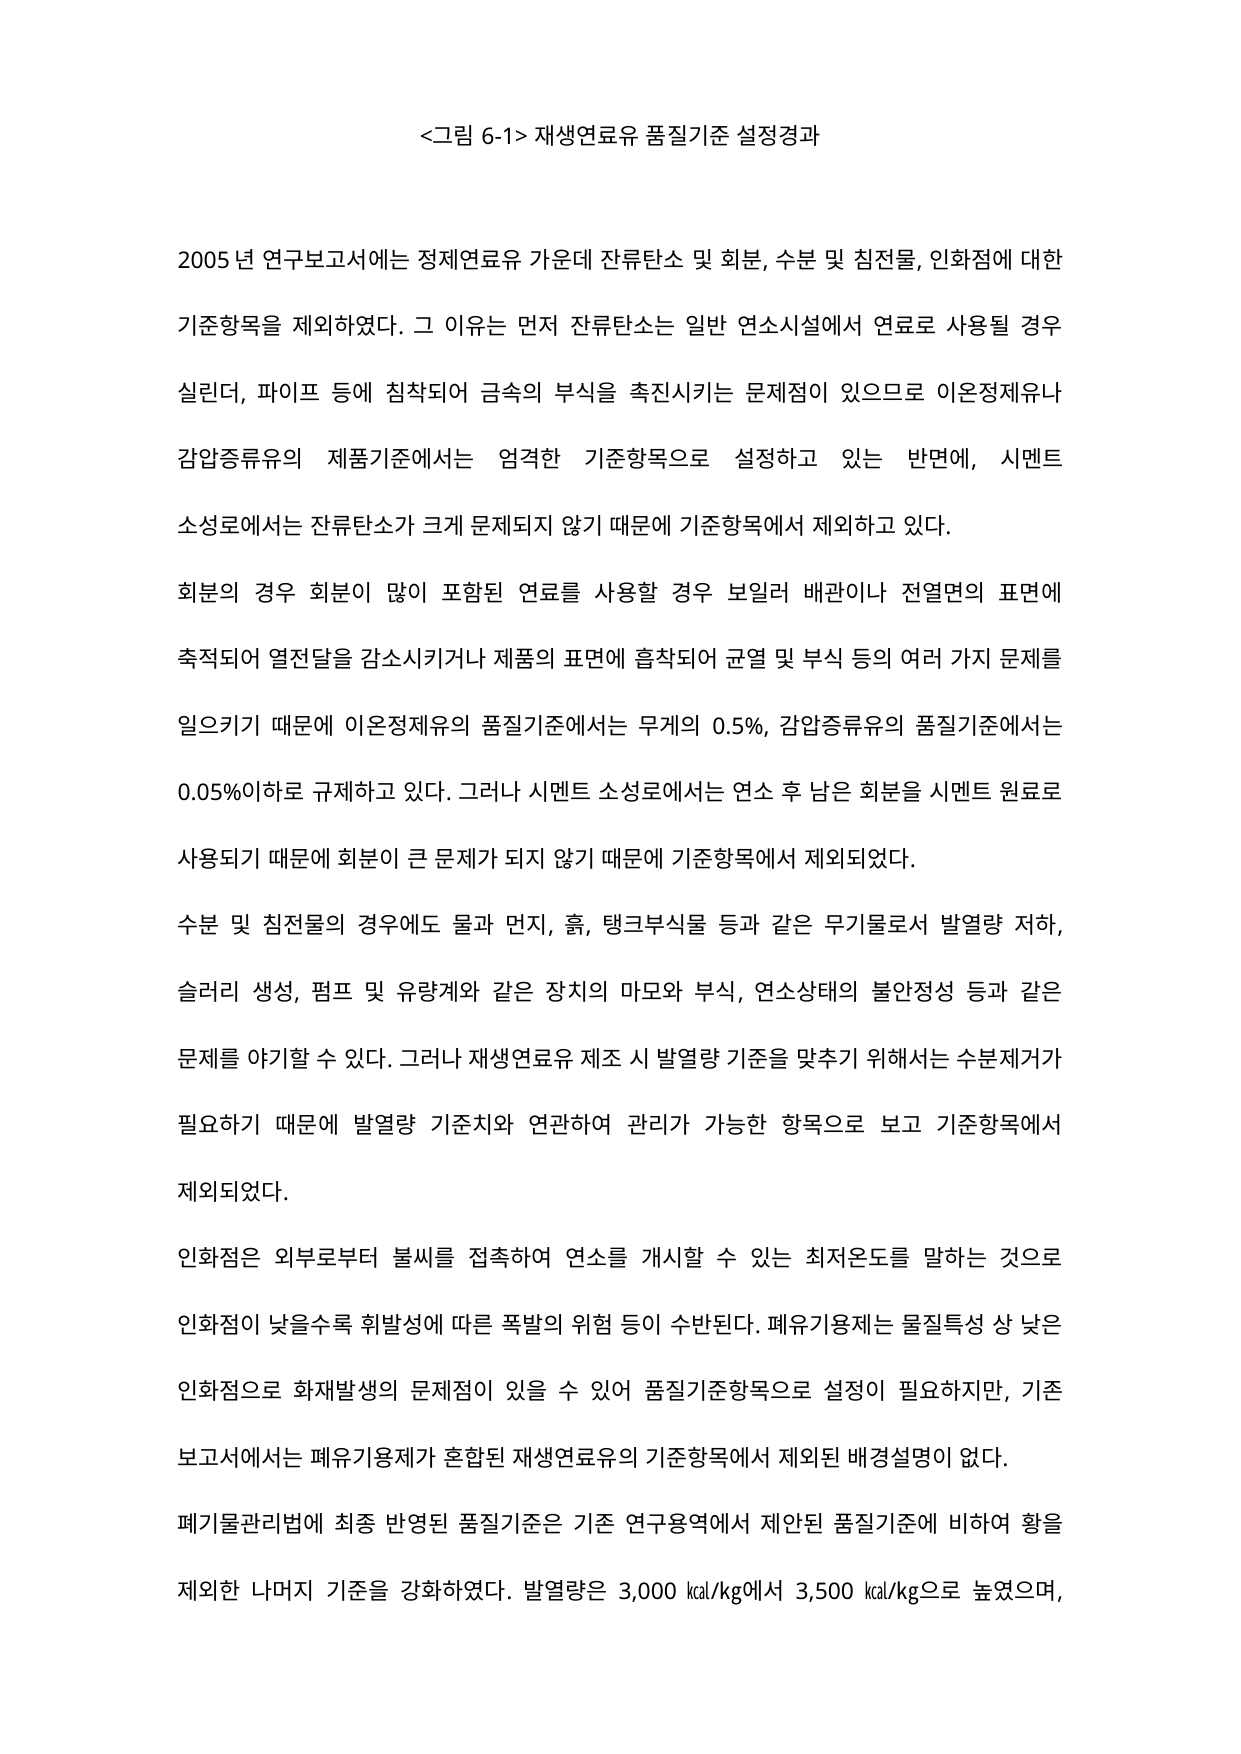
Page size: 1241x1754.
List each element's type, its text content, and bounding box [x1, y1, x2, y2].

text 폐기물관리법에 최종 반영된 품질기준은 기존 연구용역에서 제안된 품질기준에 비하여 황을 제외한 나머지 기준을 강화하였다. 발열량은 3,000 ㎉/㎏에서 3,500 ㎉/㎏으로 높였으며, [177, 1506, 1063, 1606]
text <그림 6-1> 재생연료유 품질기준 설정경과 [177, 118, 1063, 151]
text 회분의 경우 회분이 많이 포함된 연료를 사용할 경우 보일러 배관이나 전열면의 표면에 축적되어 열전달을 감소시키거나 제품의 표면에 흡착되어 균열 및 부식 등의 여러 가지 문제를 일으키기 때문에 이온정제유의 품질기준에서는 무게의 0.5%, 감압증류유의 품질기준에서는 0.05%이하로 규제하고 있다. 그러나 시멘트 소성로에서는 연소 후 남은 회분을 시멘트 원료로 사용되기 때문에 회분이 큰 문제가 되지 않기 때문에 기준항목에서 제외되었다. [177, 574, 1063, 874]
text 수분 및 침전물의 경우에도 물과 먼지, 흙, 탱크부식물 등과 같은 무기물로서 발열량 저하, 슬러리 생성, 펌프 및 유량계와 같은 장치의 마모와 부식, 연소상태의 불안정성 등과 같은 문제를 야기할 수 있다. 그러나 재생연료유 제조 시 발열량 기준을 맞추기 위해서는 수분제거가 필요하기 때문에 발열량 기준치와 연관하여 관리가 가능한 항목으로 보고 기준항목에서 제외되었다. [177, 907, 1063, 1207]
text 2005년 연구보고서에는 정제연료유 가운데 잔류탄소 및 회분, 수분 및 침전물, 인화점에 대한 기준항목을 제외하였다. 그 이유는 먼저 잔류탄소는 일반 연소시설에서 연료로 사용될 경우 실린더, 파이프 등에 침착되어 금속의 부식을 촉진시키는 문제점이 있으므로 이온정제유나 감압증류유의 제품기준에서는 엄격한 기준항목으로 설정하고 있는 반면에, 시멘트 소성로에서는 잔류탄소가 크게 문제되지 않기 때문에 기준항목에서 제외하고 있다. [177, 242, 1063, 541]
text 인화점은 외부로부터 불씨를 접촉하여 연소를 개시할 수 있는 최저온도를 말하는 것으로 인화점이 낮을수록 휘발성에 따른 폭발의 위험 등이 수반된다. 폐유기용제는 물질특성 상 낮은 인화점으로 화재발생의 문제점이 있을 수 있어 품질기준항목으로 설정이 필요하지만, 기존 보고서에서는 폐유기용제가 혼합된 재생연료유의 기준항목에서 제외된 배경설명이 없다. [177, 1240, 1063, 1473]
